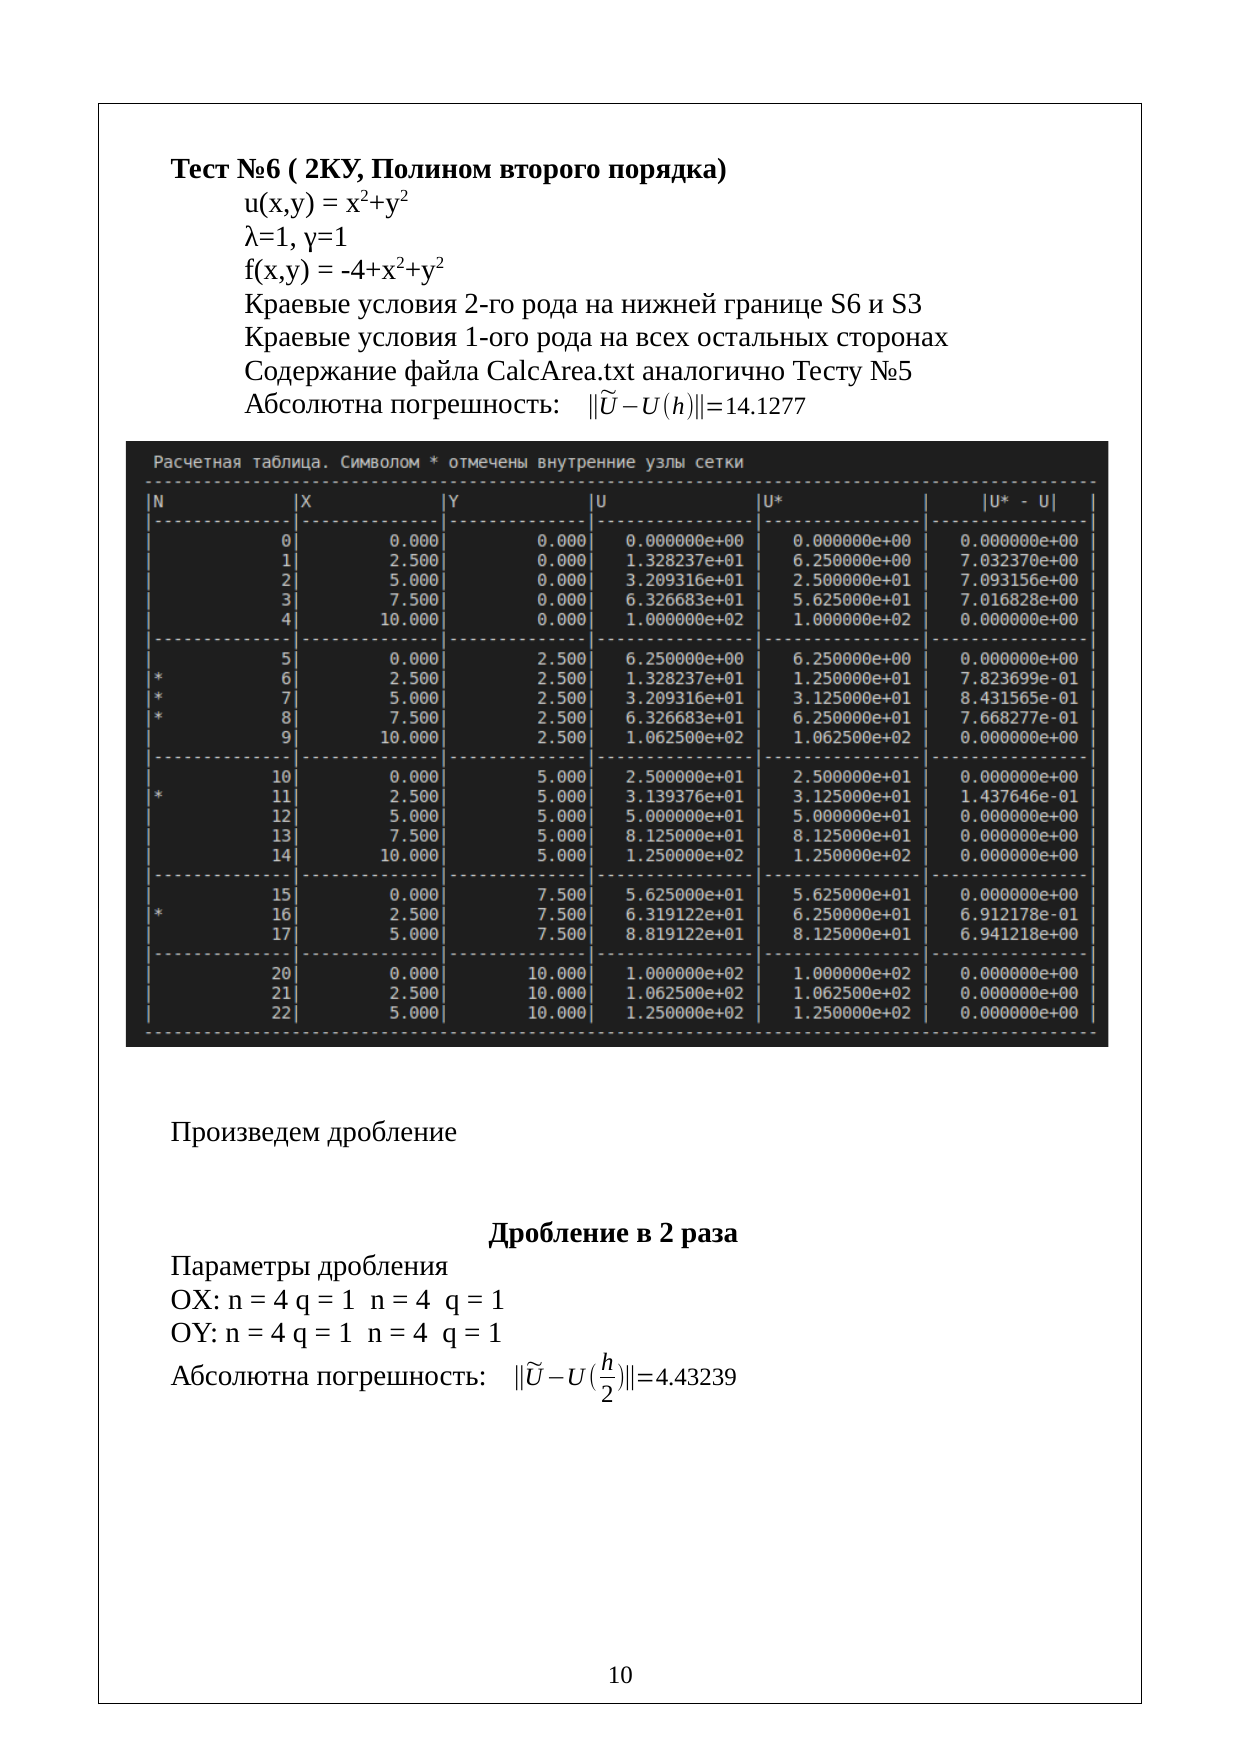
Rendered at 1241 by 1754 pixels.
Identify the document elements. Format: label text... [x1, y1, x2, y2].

list Произведем дробление [99, 1114, 1137, 1148]
list OY: n = 4 q = 1 n = 4 q = 1 [99, 1315, 1137, 1349]
list Содержание файла CalcArea.txt аналогично Тесту №5 [99, 353, 1137, 386]
picture [125, 441, 1109, 1047]
list Краевые условия 2-го рода на нижней границе S6 и S3 [99, 286, 1137, 319]
list Дробление в 2 раза [99, 1215, 1137, 1248]
list Тест №6 ( 2КУ, Полином второго порядка) [99, 152, 1137, 185]
list OX: n = 4 q = 1 n = 4 q = 1 [99, 1282, 1137, 1315]
list Краевые условия 1-ого рода на всех остальных сторонах [99, 319, 1137, 353]
list f(x,y) = -4+x2+y2 [99, 252, 1137, 286]
list Параметры дробления [99, 1248, 1137, 1282]
list λ=1, γ=1 [99, 219, 1137, 252]
list Абсолютна погрешность: [99, 386, 1137, 421]
list u(x,y) = x2+y2 [99, 185, 1137, 219]
list Абсолютна погрешность: [99, 1349, 1137, 1408]
